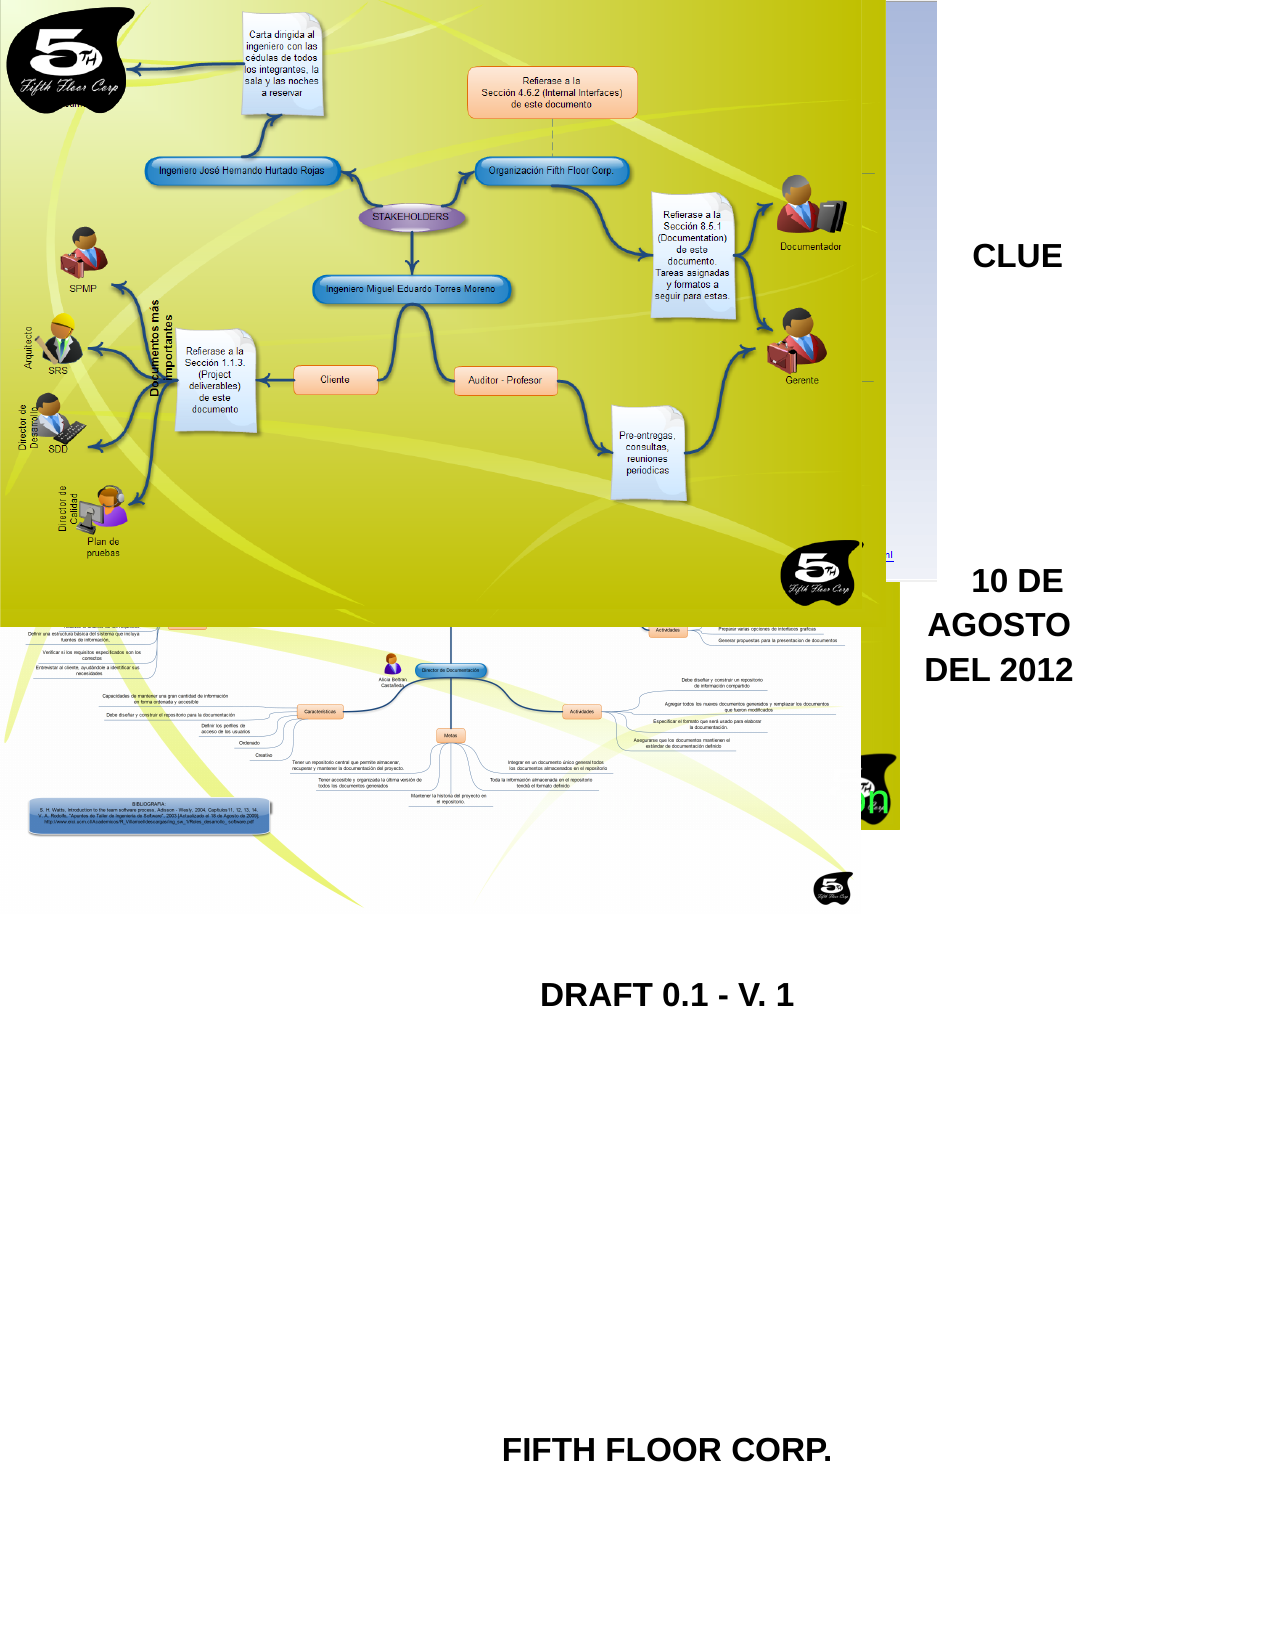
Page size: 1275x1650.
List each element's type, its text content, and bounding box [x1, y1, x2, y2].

text 10 DE AGOSTO DEL 2012 [900, 561, 1098, 688]
picture [0, 0, 937, 914]
text DRAFT 0.1 - V. 1 [236, 974, 1098, 1013]
text FIFTH FLOOR CORP. [236, 1429, 1098, 1468]
text CLUE [937, 236, 1098, 275]
